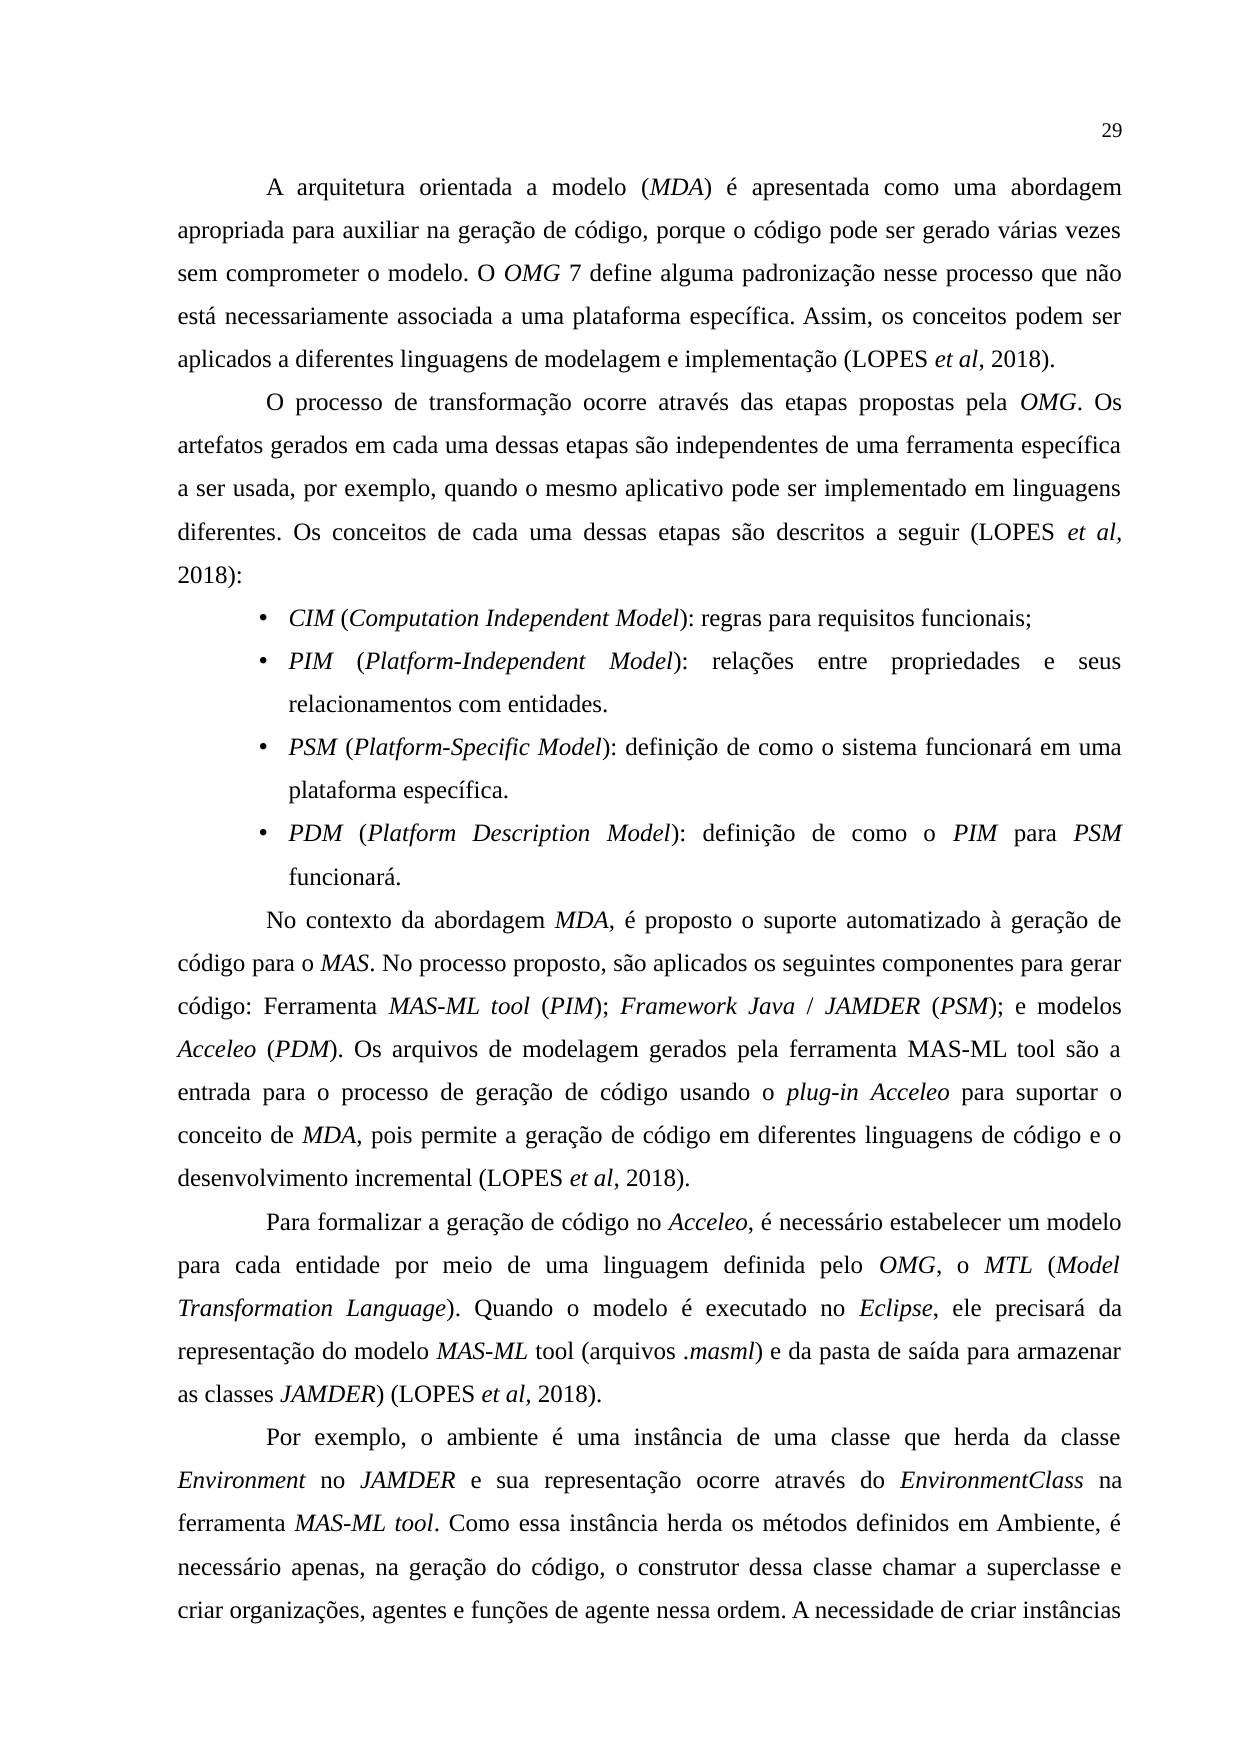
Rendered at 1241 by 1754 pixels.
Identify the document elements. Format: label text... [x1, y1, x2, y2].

list PSM (Platform-Specific Model): definição de como o sistema funcionará em uma plataforma específica. [259, 732, 1122, 804]
list PDM (Platform Description Model): definição de como o PIM para PSM funcionará. [259, 818, 1122, 890]
text O processo de transformação ocorre através das etapas propostas pela OMG. Os artefatos gerados em cada uma dessas etapas são independentes de uma ferramenta específica a ser usada, por exemplo, quando o mesmo aplicativo pode ser implementado em linguagens diferentes. Os conceitos de cada uma dessas etapas são descritos a seguir (LOPES et al, 2018): [177, 387, 1122, 588]
text Para formalizar a geração de código no Acceleo, é necessário estabelecer um modelo para cada entidade por meio de uma linguagem definida pelo OMG, o MTL (Model Transformation Language). Quando o modelo é executado no Eclipse, ele precisará da representação do modelo MAS-ML tool (arquivos .masml) e da pasta de saída para armazenar as classes JAMDER) (LOPES et al, 2018). [177, 1207, 1122, 1408]
list CIM (Computation Independent Model): regras para requisitos funcionais; [259, 603, 1122, 632]
text A arquitetura orientada a modelo (MDA) é apresentada como uma abordagem apropriada para auxiliar na geração de código, porque o código pode ser gerado várias vezes sem comprometer o modelo. O OMG 7 define alguma padronização nesse processo que não está necessariamente associada a uma plataforma específica. Assim, os conceitos podem ser aplicados a diferentes linguagens de modelagem e implementação (LOPES et al, 2018). [177, 172, 1122, 373]
list PIM (Platform-Independent Model): relações entre propriedades e seus relacionamentos com entidades. [259, 646, 1122, 718]
text Por exemplo, o ambiente é uma instância de uma classe que herda da classe Environment no JAMDER e sua representação ocorre através do EnvironmentClass na ferramenta MAS-ML tool. Como essa instância herda os métodos definidos em Ambiente, é necessário apenas, na geração do código, o construtor dessa classe chamar a superclasse e criar organizações, agentes e funções de agente nessa ordem. A necessidade de criar instâncias [177, 1422, 1122, 1623]
text No contexto da abordagem MDA, é proposto o suporte automatizado à geração de código para o MAS. No processo proposto, são aplicados os seguintes componentes para gerar código: Ferramenta MAS-ML tool (PIM); Framework Java / JAMDER (PSM); e modelos Acceleo (PDM). Os arquivos de modelagem gerados pela ferramenta MAS-ML tool são a entrada para o processo de geração de código usando o plug-in Acceleo para suportar o conceito de MDA, pois permite a geração de código em diferentes linguagens de código e o desenvolvimento incremental (LOPES et al, 2018). [177, 905, 1122, 1192]
